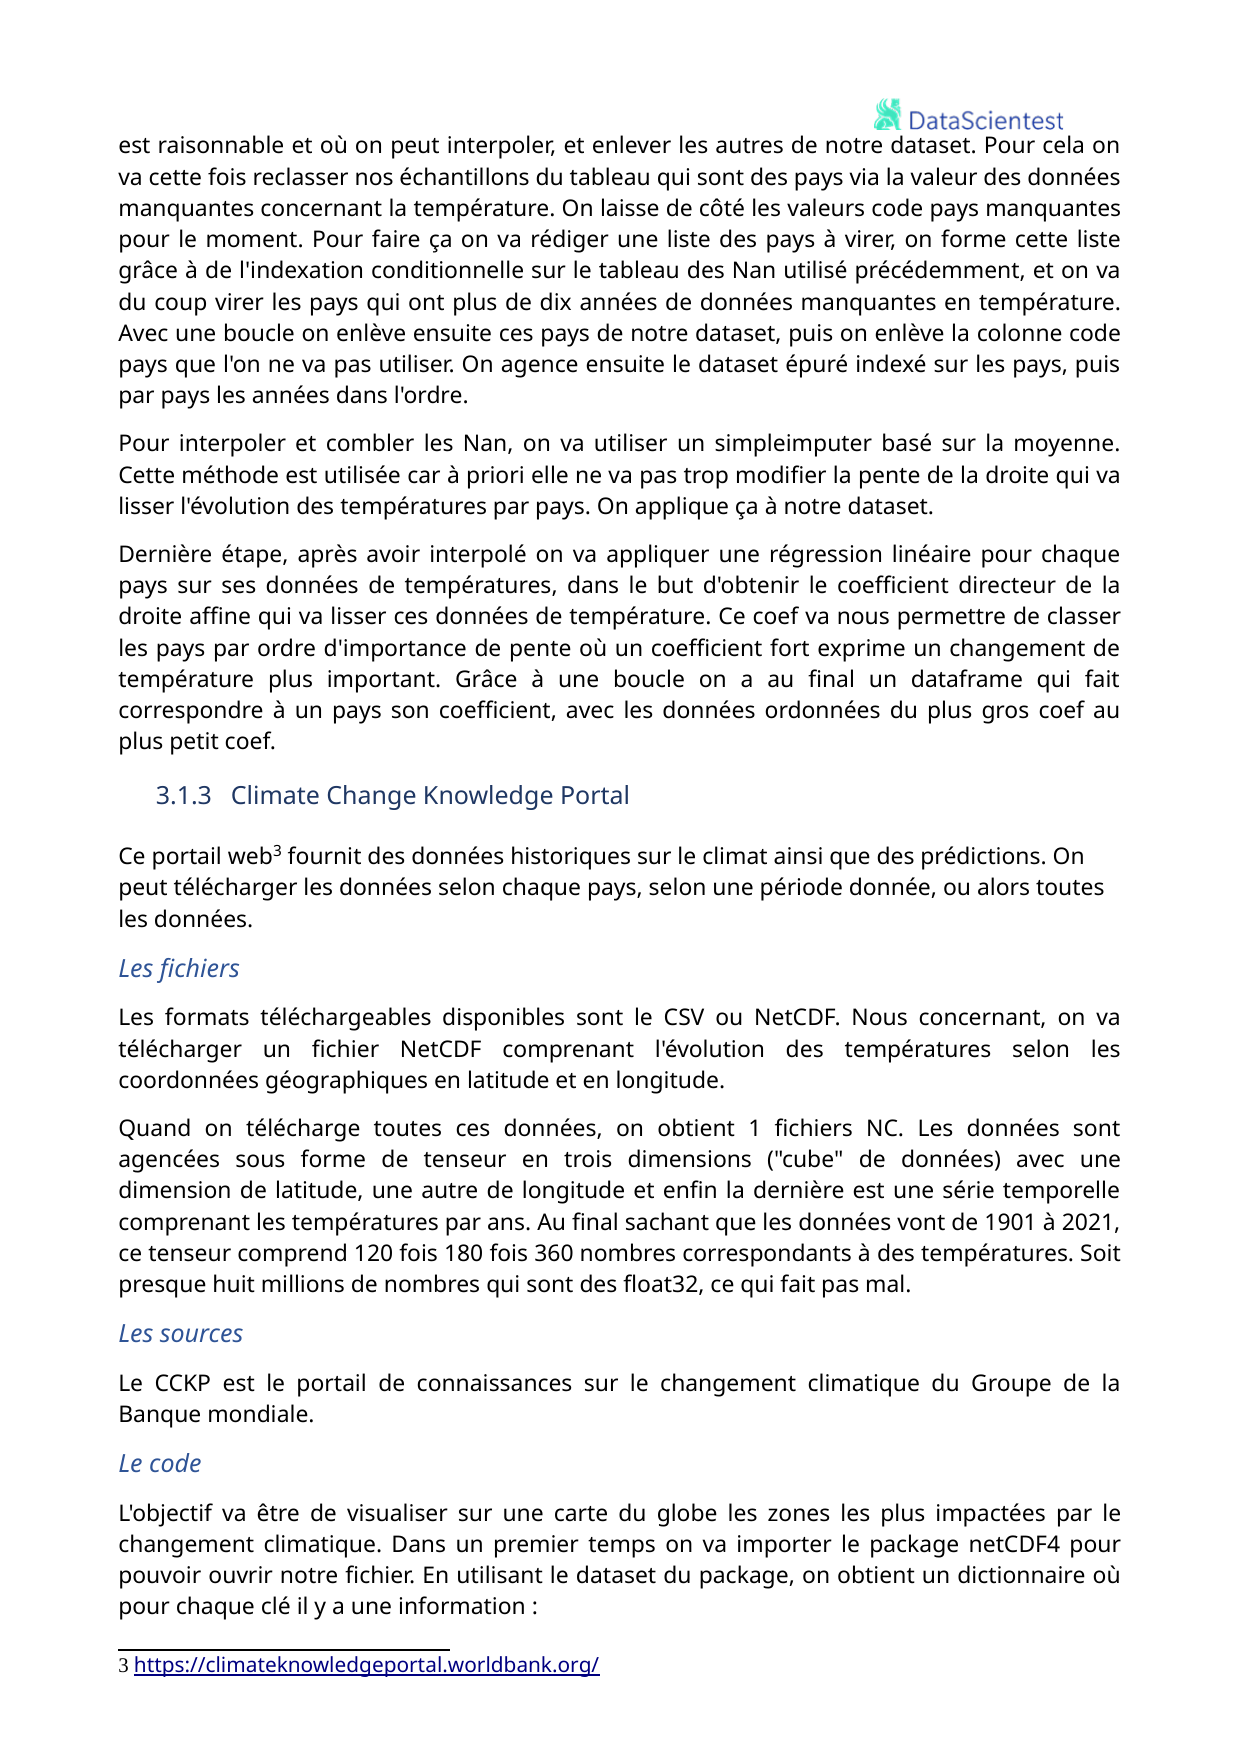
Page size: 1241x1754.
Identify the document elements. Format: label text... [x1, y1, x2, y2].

text Les formats téléchargeables disponibles sont le CSV ou NetCDF. Nous concernant, on va télécharger un fichier NetCDF comprenant l'évolution des températures selon les coordonnées géographiques en latitude et en longitude. [118, 1001, 1122, 1095]
text L'objectif va être de visualiser sur une carte du globe les zones les plus impactées par le changement climatique. Dans un premier temps on va importer le package netCDF4 pour pouvoir ouvrir notre fichier. En utilisant le dataset du package, on obtient un dictionnaire où pour chaque clé il y a une information : [118, 1496, 1122, 1621]
text Ce portail web fournit des données historiques sur le climat ainsi que des prédictions. On peut télécharger les données selon chaque pays, selon une période donnée, ou alors toutes les données. [118, 840, 1122, 934]
text Le CCKP est le portail de connaissances sur le changement climatique du Groupe de la Banque mondiale. [118, 1367, 1122, 1429]
text https://climateknowledgeportal.worldbank.org/ [118, 1650, 1122, 1679]
text Quand on télécharge toutes ces données, on obtient 1 fichiers NC. Les données sont agencées sous forme de tenseur en trois dimensions ("cube" de données) avec une dimension de latitude, une autre de longitude et enfin la dernière est une série temporelle comprenant les températures par ans. Au final sachant que les données vont de 1901 à 2021, ce tenseur comprend 120 fois 180 fois 360 nombres correspondants à des températures. Soit presque huit millions de nombres qui sont des float32, ce qui fait pas mal. [118, 1112, 1122, 1299]
list Climate Change Knowledge Portal [156, 777, 1122, 811]
text Pour interpoler et combler les Nan, on va utiliser un simpleimputer basé sur la moyenne. Cette méthode est utilisée car à priori elle ne va pas trop modifier la pente de la droite qui va lisser l'évolution des températures par pays. On applique ça à notre dataset. [118, 427, 1122, 521]
text Les fichiers [118, 951, 1122, 984]
text est raisonnable et où on peut interpoler, et enlever les autres de notre dataset. Pour cela on va cette fois reclasser nos échantillons du tableau qui sont des pays via la valeur des données manquantes concernant la température. On laisse de côté les valeurs code pays manquantes pour le moment. Pour faire ça on va rédiger une liste des pays à virer, on forme cette liste grâce à de l'indexation conditionnelle sur le tableau des Nan utilisé précédemment, et on va du coup virer les pays qui ont plus de dix années de données manquantes en température. Avec une boucle on enlève ensuite ces pays de notre dataset, puis on enlève la colonne code pays que l'on ne va pas utiliser. On agence ensuite le dataset épuré indexé sur les pays, puis par pays les années dans l'ordre. [118, 129, 1122, 411]
text Les sources [118, 1316, 1122, 1350]
text Le code [118, 1446, 1122, 1480]
text Dernière étape, après avoir interpolé on va appliquer une régression linéaire pour chaque pays sur ses données de températures, dans le but d'obtenir le coefficient directeur de la droite affine qui va lisser ces données de température. Ce coef va nous permettre de classer les pays par ordre d'importance de pente où un coefficient fort exprime un changement de température plus important. Grâce à une boucle on a au final un dataframe qui fait correspondre à un pays son coefficient, avec les données ordonnées du plus gros coef au plus petit coef. [118, 538, 1122, 756]
